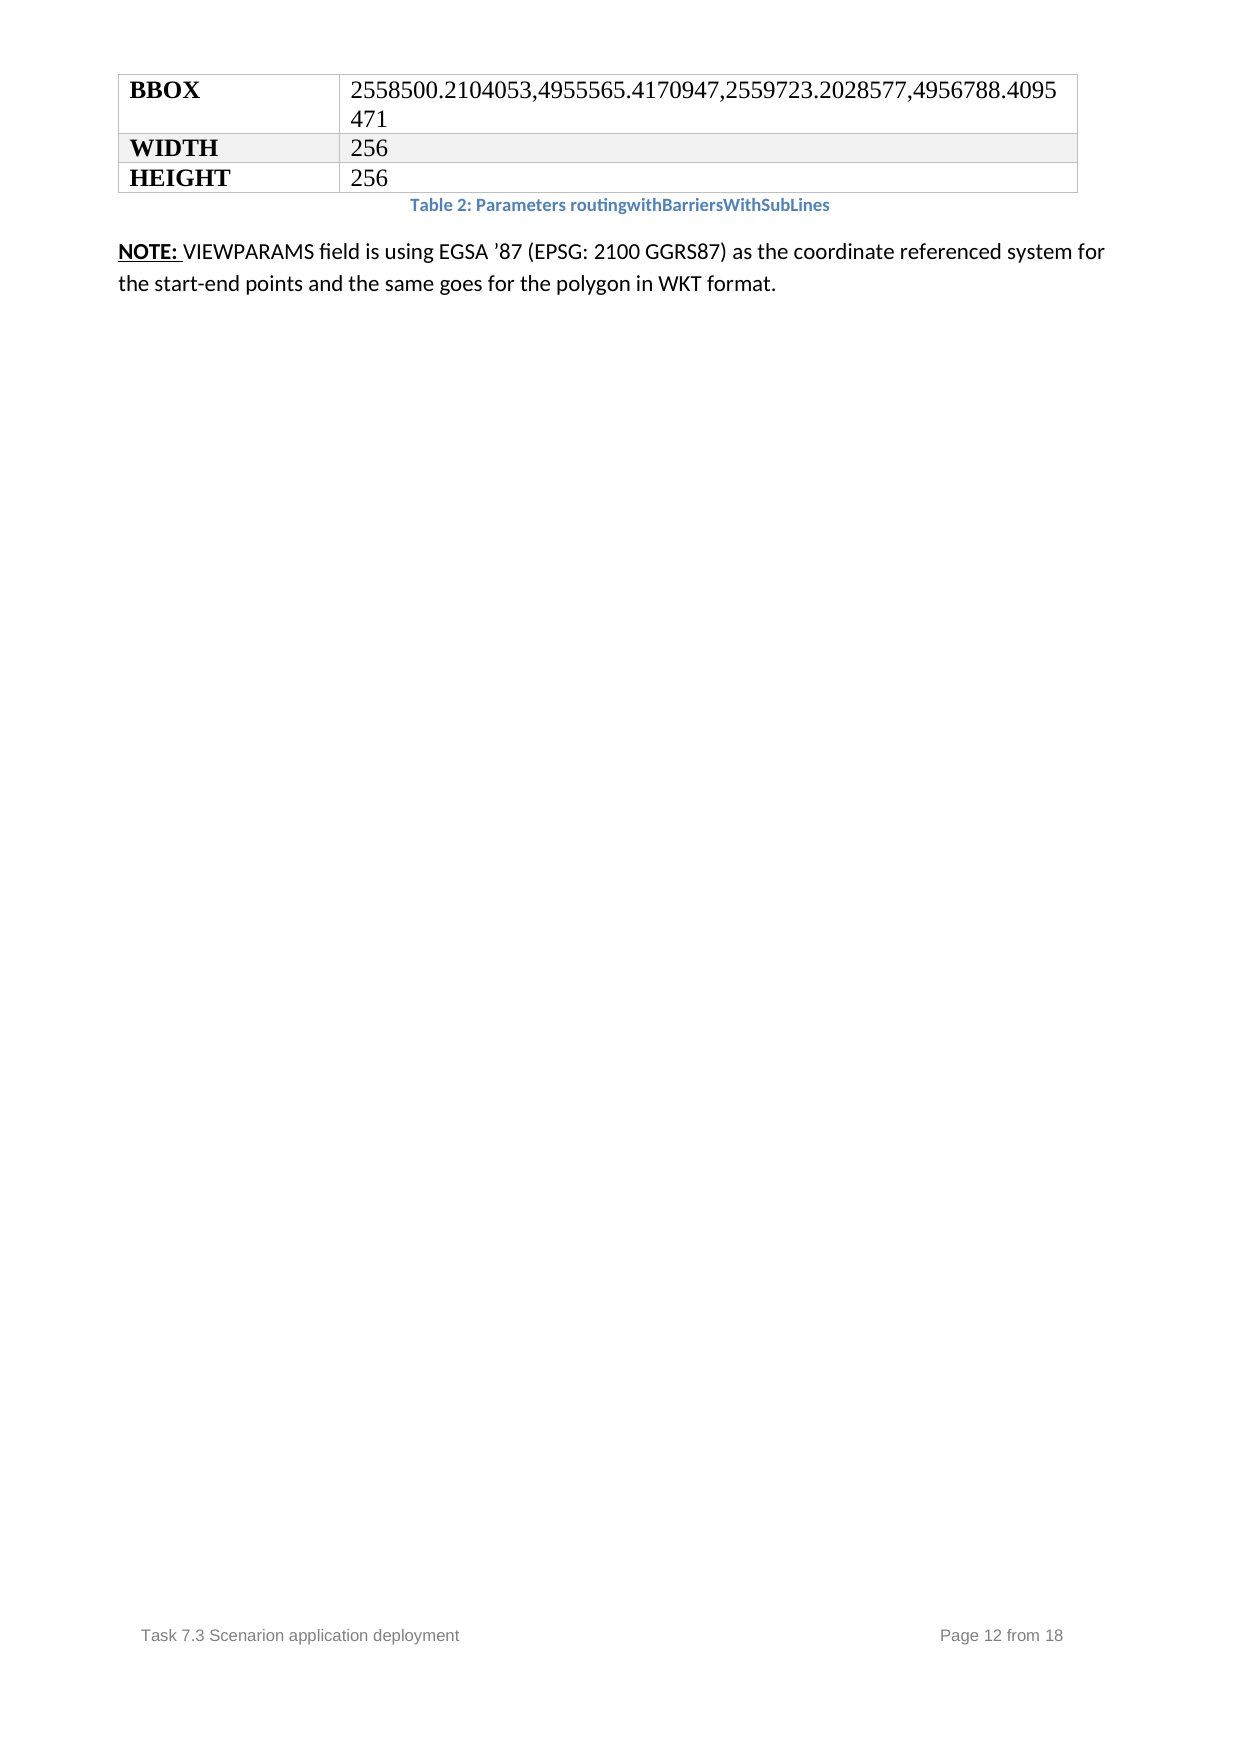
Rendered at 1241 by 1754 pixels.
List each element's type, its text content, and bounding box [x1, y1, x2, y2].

table_cell WIDTH [119, 134, 339, 162]
text NOTE: VIEWPARAMS field is using EGSA ’87 (EPSG: 2100 GGRS87) as the coordinate referenced system for the start-end points and the same goes for the polygon in WKT format. [118, 237, 1122, 297]
text Table 2: Parameters routingwithBarriersWithSubLines [118, 193, 1122, 216]
table_cell 2558500.2104053,4955565.4170947,2559723.2028577,4956788.4095471 [340, 75, 1077, 132]
table_cell 256 [340, 134, 1077, 162]
table_cell 256 [340, 163, 1077, 192]
table_cell HEIGHT [119, 163, 339, 192]
table_cell BBOX [119, 75, 339, 132]
